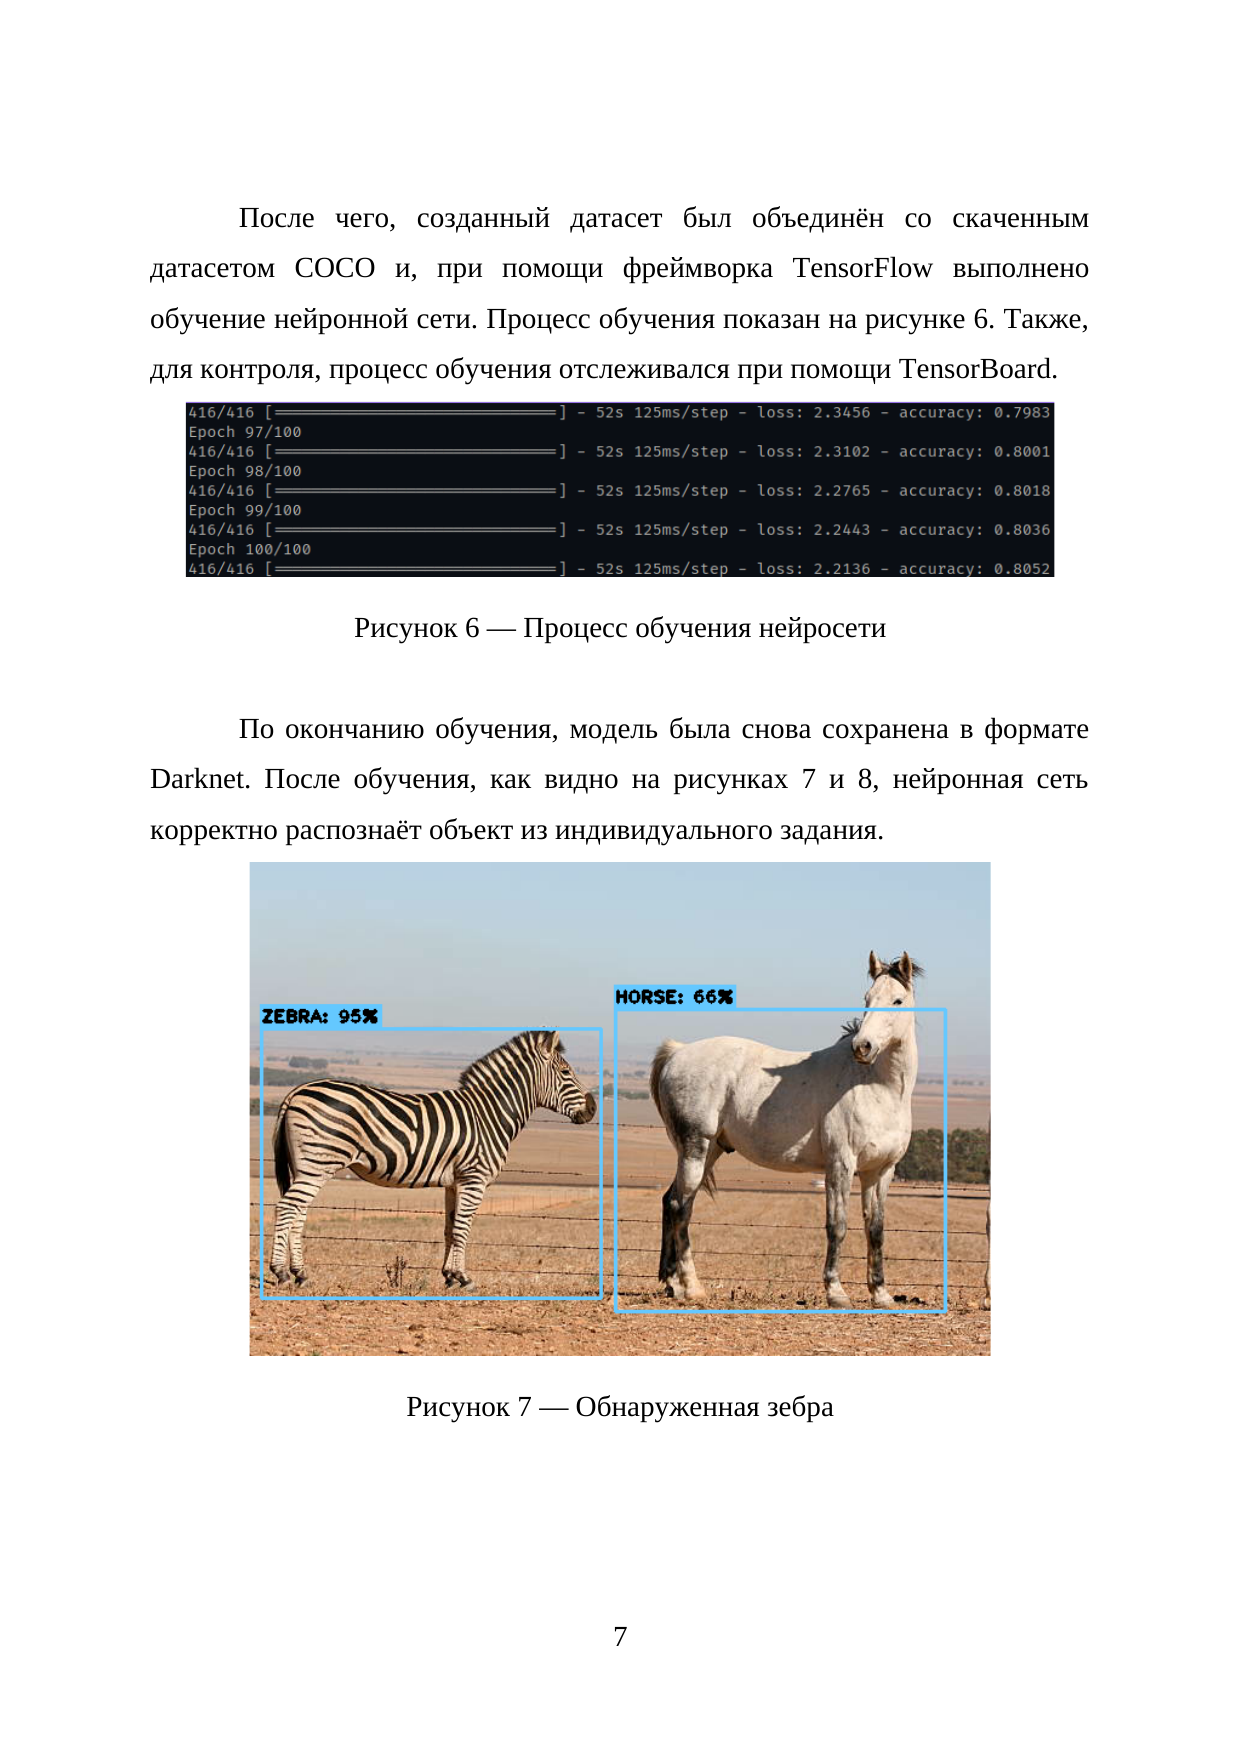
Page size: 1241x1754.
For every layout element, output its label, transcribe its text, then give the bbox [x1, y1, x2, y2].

text По окончанию обучения, модель была снова сохранена в формате Darknet. После обучения, как видно на рисунках 7 и 8, нейронная сеть корректно распознаёт объект из индивидуального задания. [150, 711, 1090, 845]
text После чего, созданный датасет был объединён со скаченным датасетом COCO и, при помощи фреймворка TensorFlow выполнено обучение нейронной сети. Процесс обучения показан на рисунке 6. Также, для контроля, процесс обучения отслеживался при помощи TensorBoard. [150, 200, 1090, 385]
picture [185, 401, 1055, 577]
picture [249, 862, 991, 1356]
text Рисунок 6 — Процесс обучения нейросети [150, 402, 1090, 644]
text Рисунок 7 — Обнаруженная зебра [150, 862, 1090, 1423]
